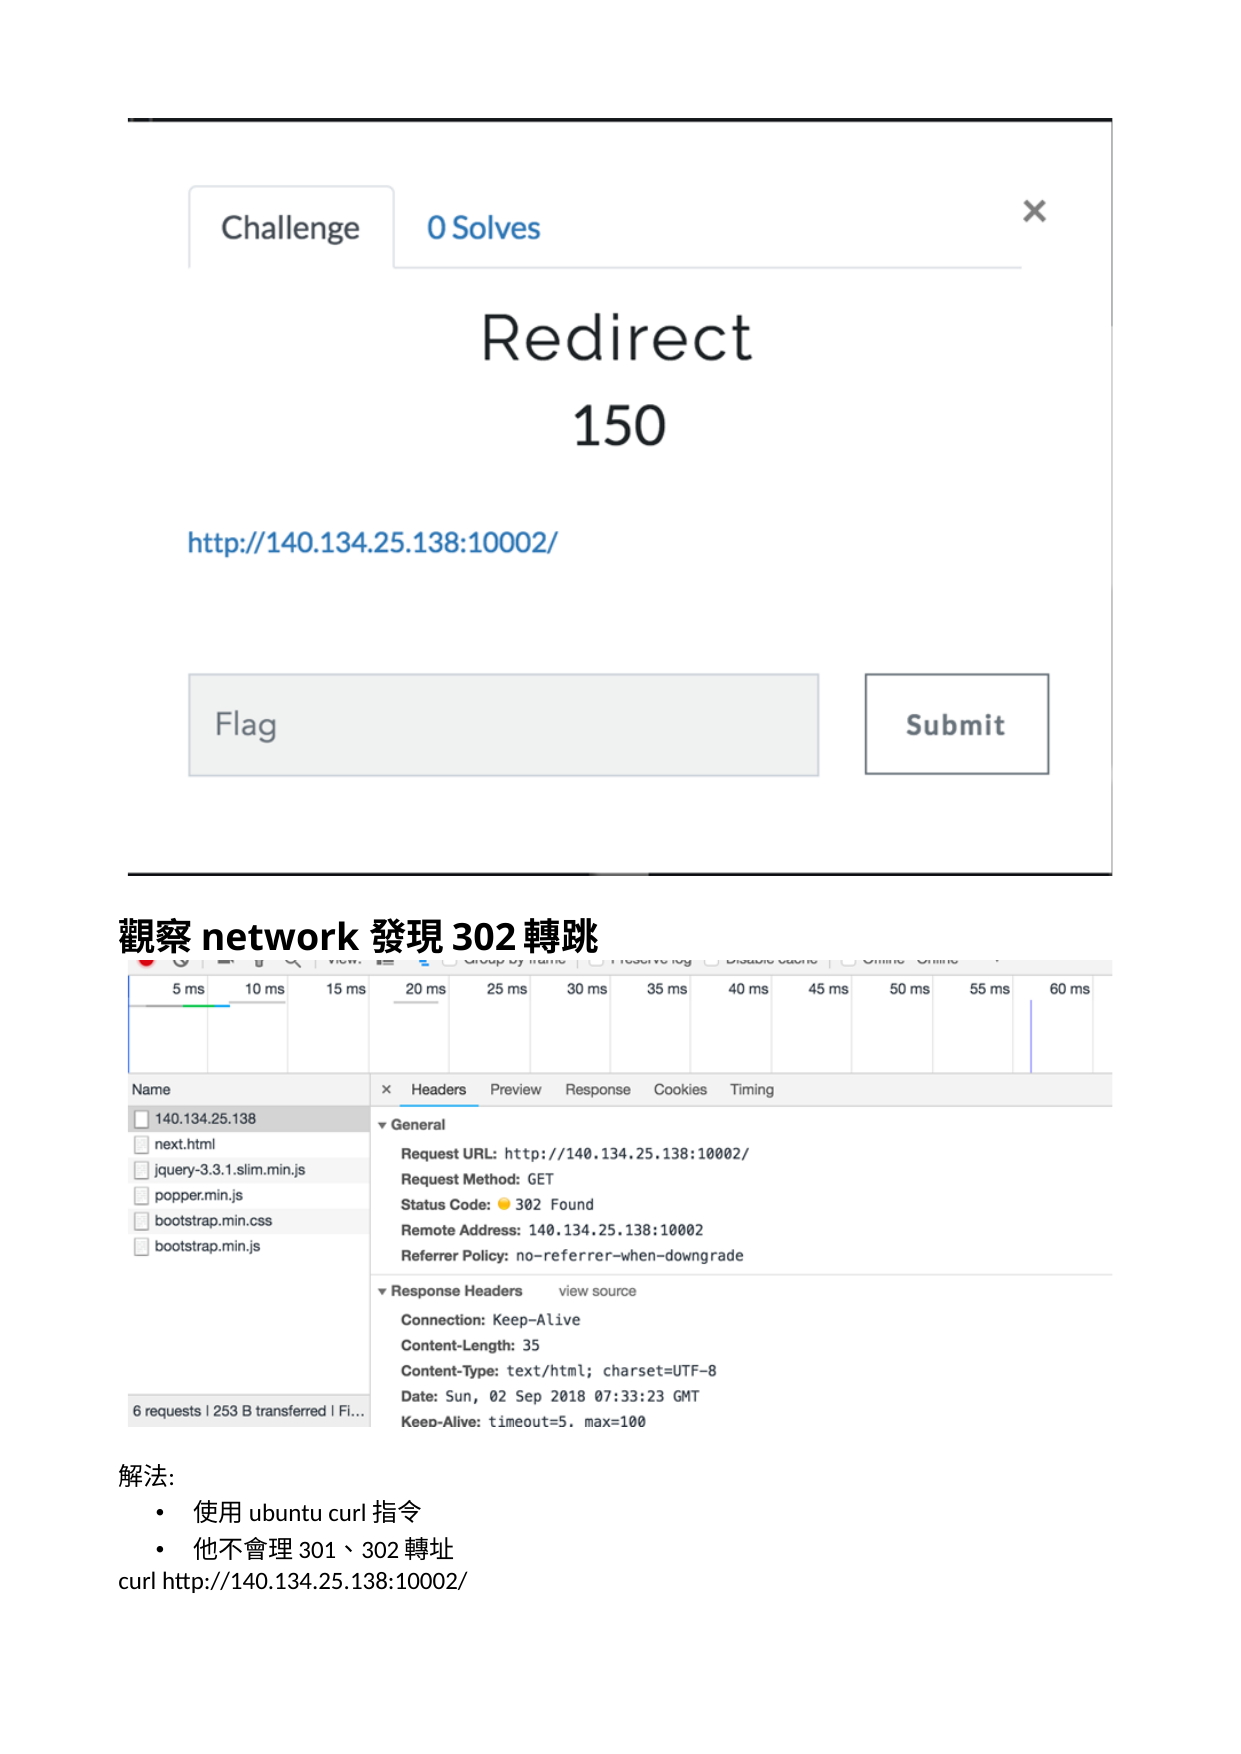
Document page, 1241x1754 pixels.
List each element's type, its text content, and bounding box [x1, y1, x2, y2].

list 使用 ubuntu curl 指令 [156, 1493, 1122, 1529]
list 他不會理301、302轉址 [156, 1529, 1122, 1565]
text curl http://140.134.25.138:10002/ [118, 1565, 1122, 1596]
picture [127, 118, 1113, 876]
subtitle 觀察network 發現302轉跳 [118, 906, 1122, 961]
text 解法: [118, 1457, 1122, 1493]
picture [127, 960, 1113, 1427]
